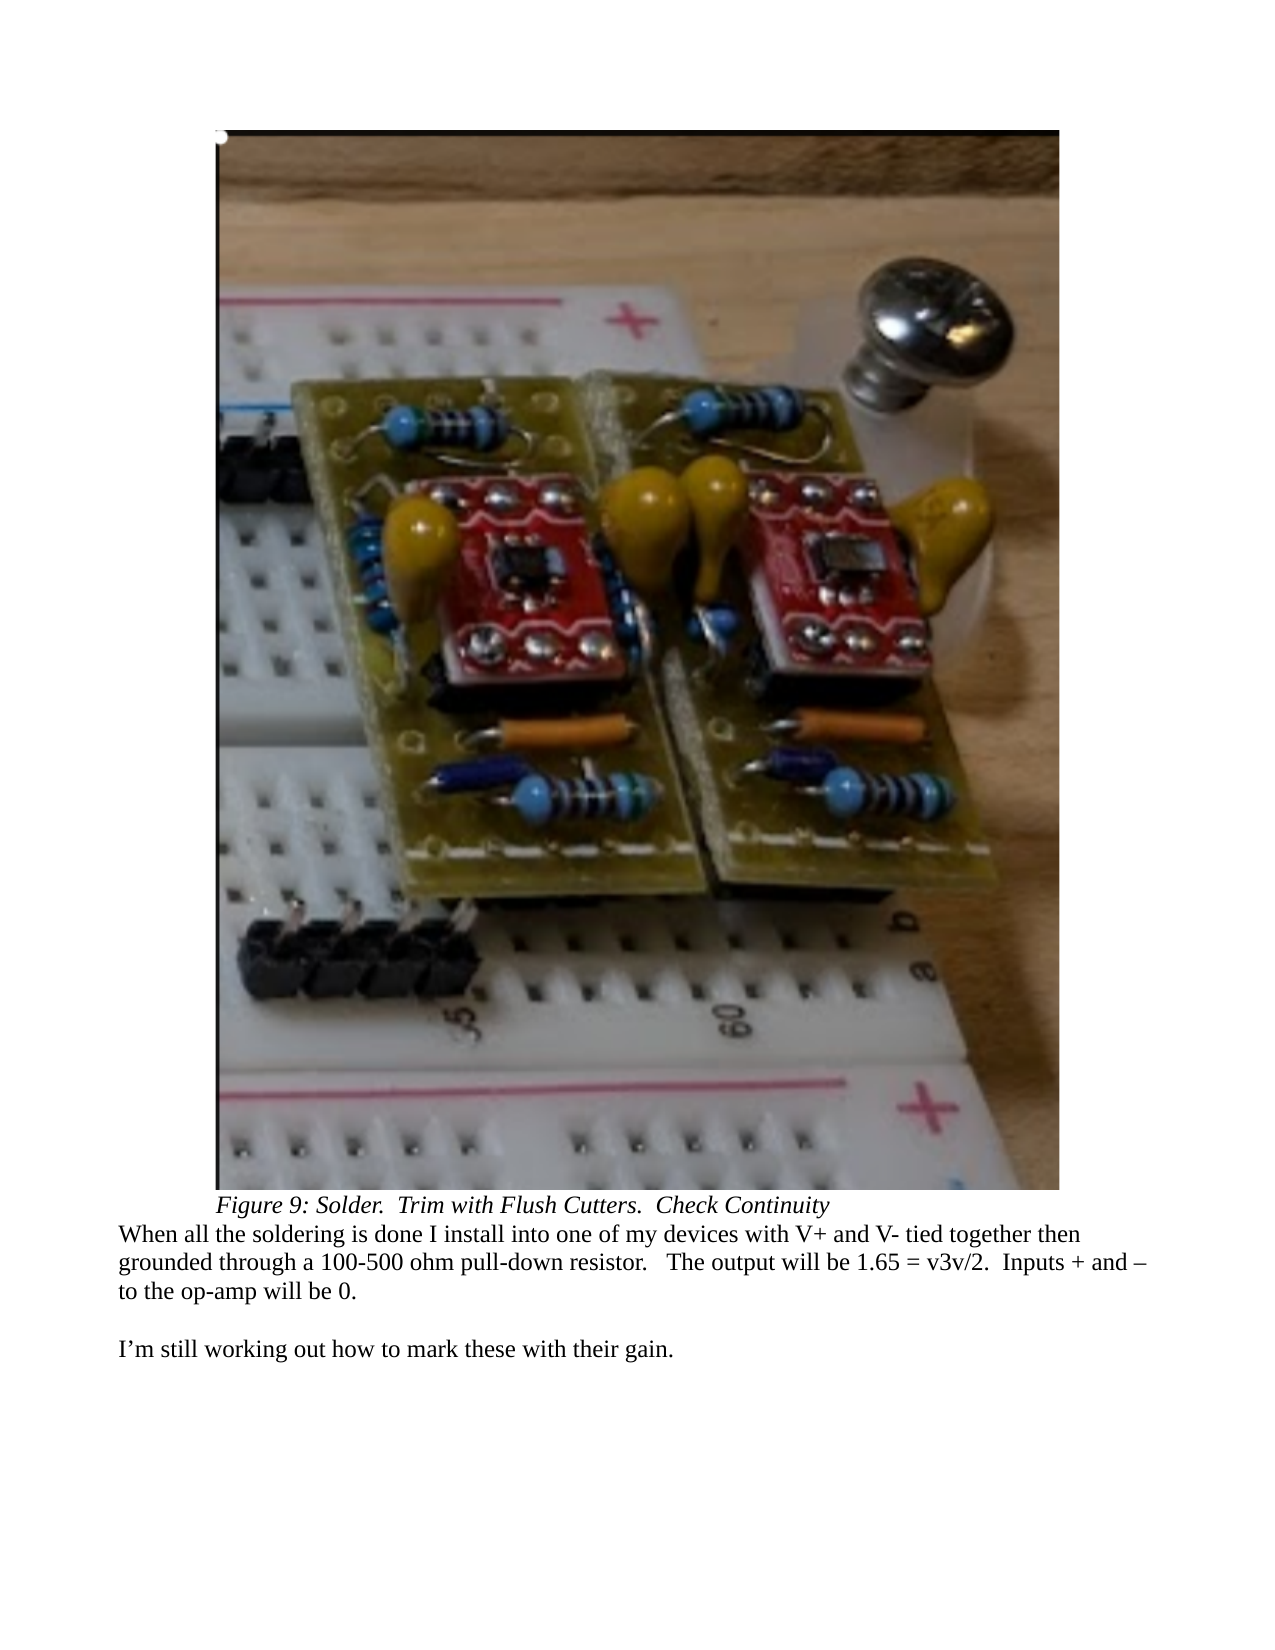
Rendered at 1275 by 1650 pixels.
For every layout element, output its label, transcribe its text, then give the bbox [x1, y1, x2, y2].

picture [215, 130, 1060, 1190]
text I’m still working out how to mark these with their gain. [118, 1334, 1157, 1362]
text When all the soldering is done I install into one of my devices with V+ and V- tied together then grounded through a 100-500 ohm pull-down resistor. The output will be 1.65 = v3v/2. Inputs + and – to the op-amp will be 0. [118, 118, 1157, 1305]
text Figure 9: Solder. Trim with Flush Cutters. Check Continuity [216, 1190, 1059, 1219]
